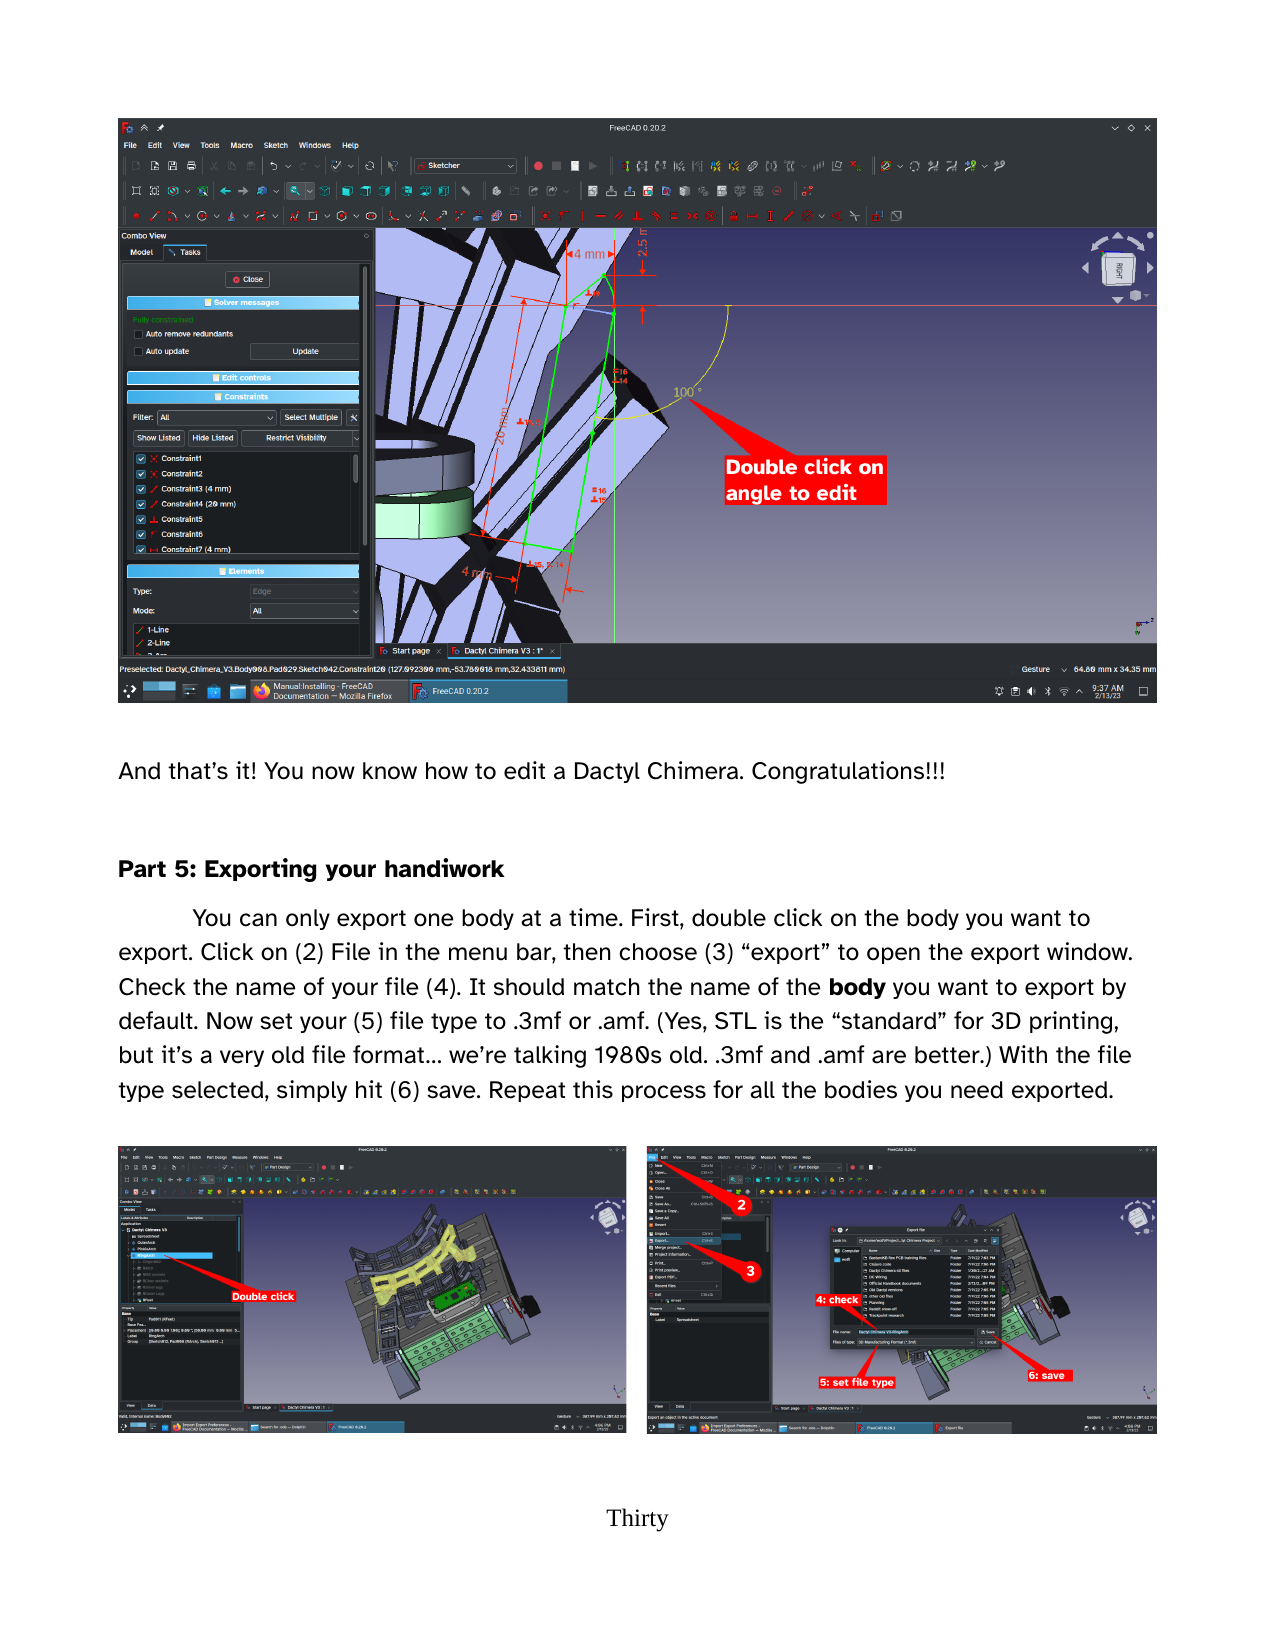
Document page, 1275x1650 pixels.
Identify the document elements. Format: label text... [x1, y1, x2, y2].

picture [118, 118, 1157, 703]
text And that’s it! You now know how to edit a Dactyl Chimera. Congratulations!!! [118, 756, 1157, 786]
text Part 5: Exporting your handiwork [118, 854, 1157, 884]
picture [646, 1146, 1157, 1434]
text You can only export one body at a time. First, double click on the body you want to export. Click on (2) File in the menu bar, then choose (3) “export” to open the export window. Check the name of your file (4). It should match the name of the body you want to export by default. Now set your (5) file type to .3mf or .amf. (Yes, STL is the “standard” for 3D printing, but it’s a very old file format… we’re talking 1980s old. .3mf and .amf are better.) With the file type selected, simply hit (6) save. Repeat this process for all the bodies you need exported. [118, 903, 1157, 1104]
picture [118, 1146, 627, 1433]
